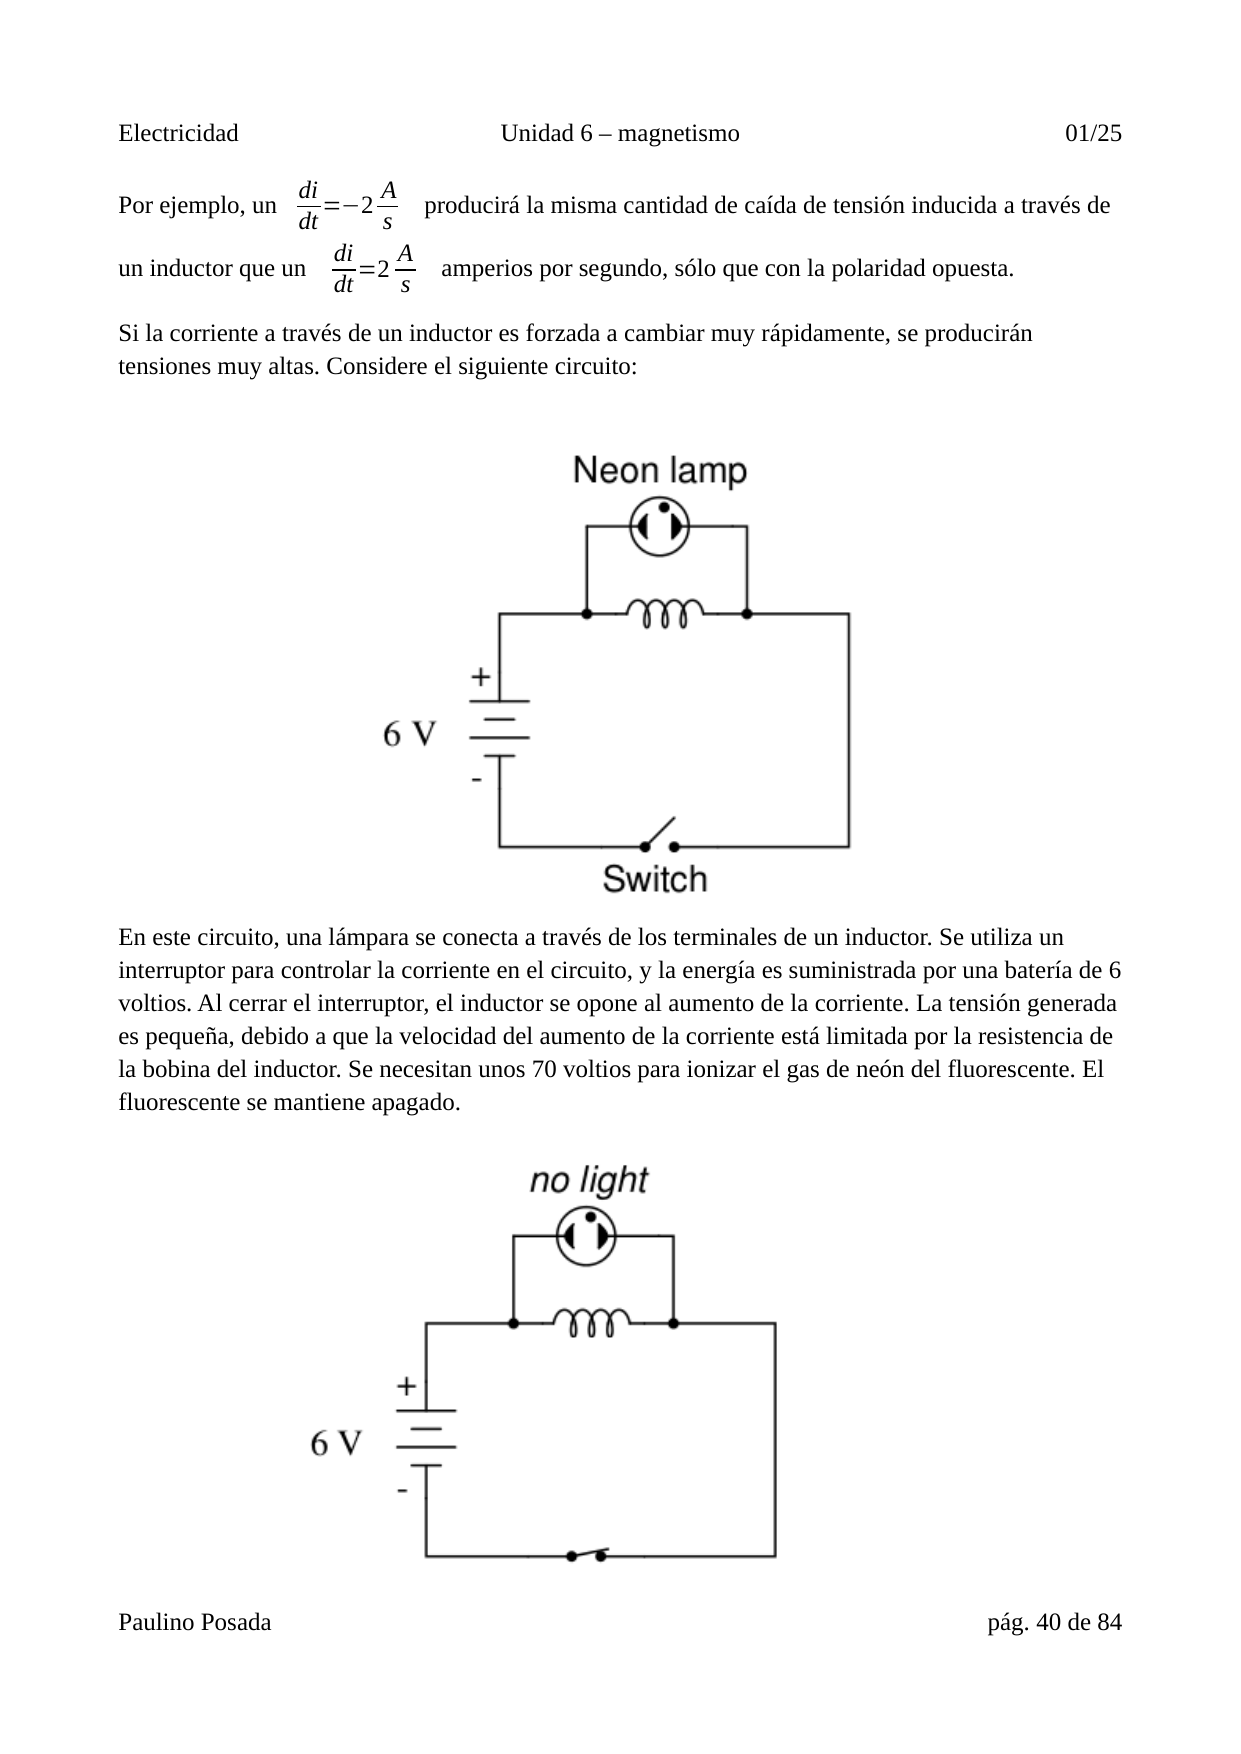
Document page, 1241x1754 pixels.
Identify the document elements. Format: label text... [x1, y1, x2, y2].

text En este circuito, una lámpara se conecta a través de los terminales de un inductor. Se utiliza un interruptor para controlar la corriente en el circuito, y la energía es suministrada por una batería de 6 voltios. Al cerrar el interruptor, el inductor se opone al aumento de la corriente. La tensión generada es pequeña, debido a que la velocidad del aumento de la corriente está limitada por la resistencia de la bobina del inductor. Se necesitan unos 70 voltios para ionizar el gas de neón del fluorescente. El fluorescente se mantiene apagado. [118, 922, 1122, 1116]
picture [295, 1153, 827, 1601]
text Si la corriente a través de un inductor es forzada a cambiar muy rápidamente, se producirán tensiones muy altas. Considere el siguiente circuito: [118, 318, 1122, 379]
picture [377, 446, 864, 898]
text Por ejemplo, un producirá la misma cantidad de caída de tensión inducida a través de un inductor que un amperios por segundo, sólo que con la polaridad opuesta. [118, 176, 1122, 299]
